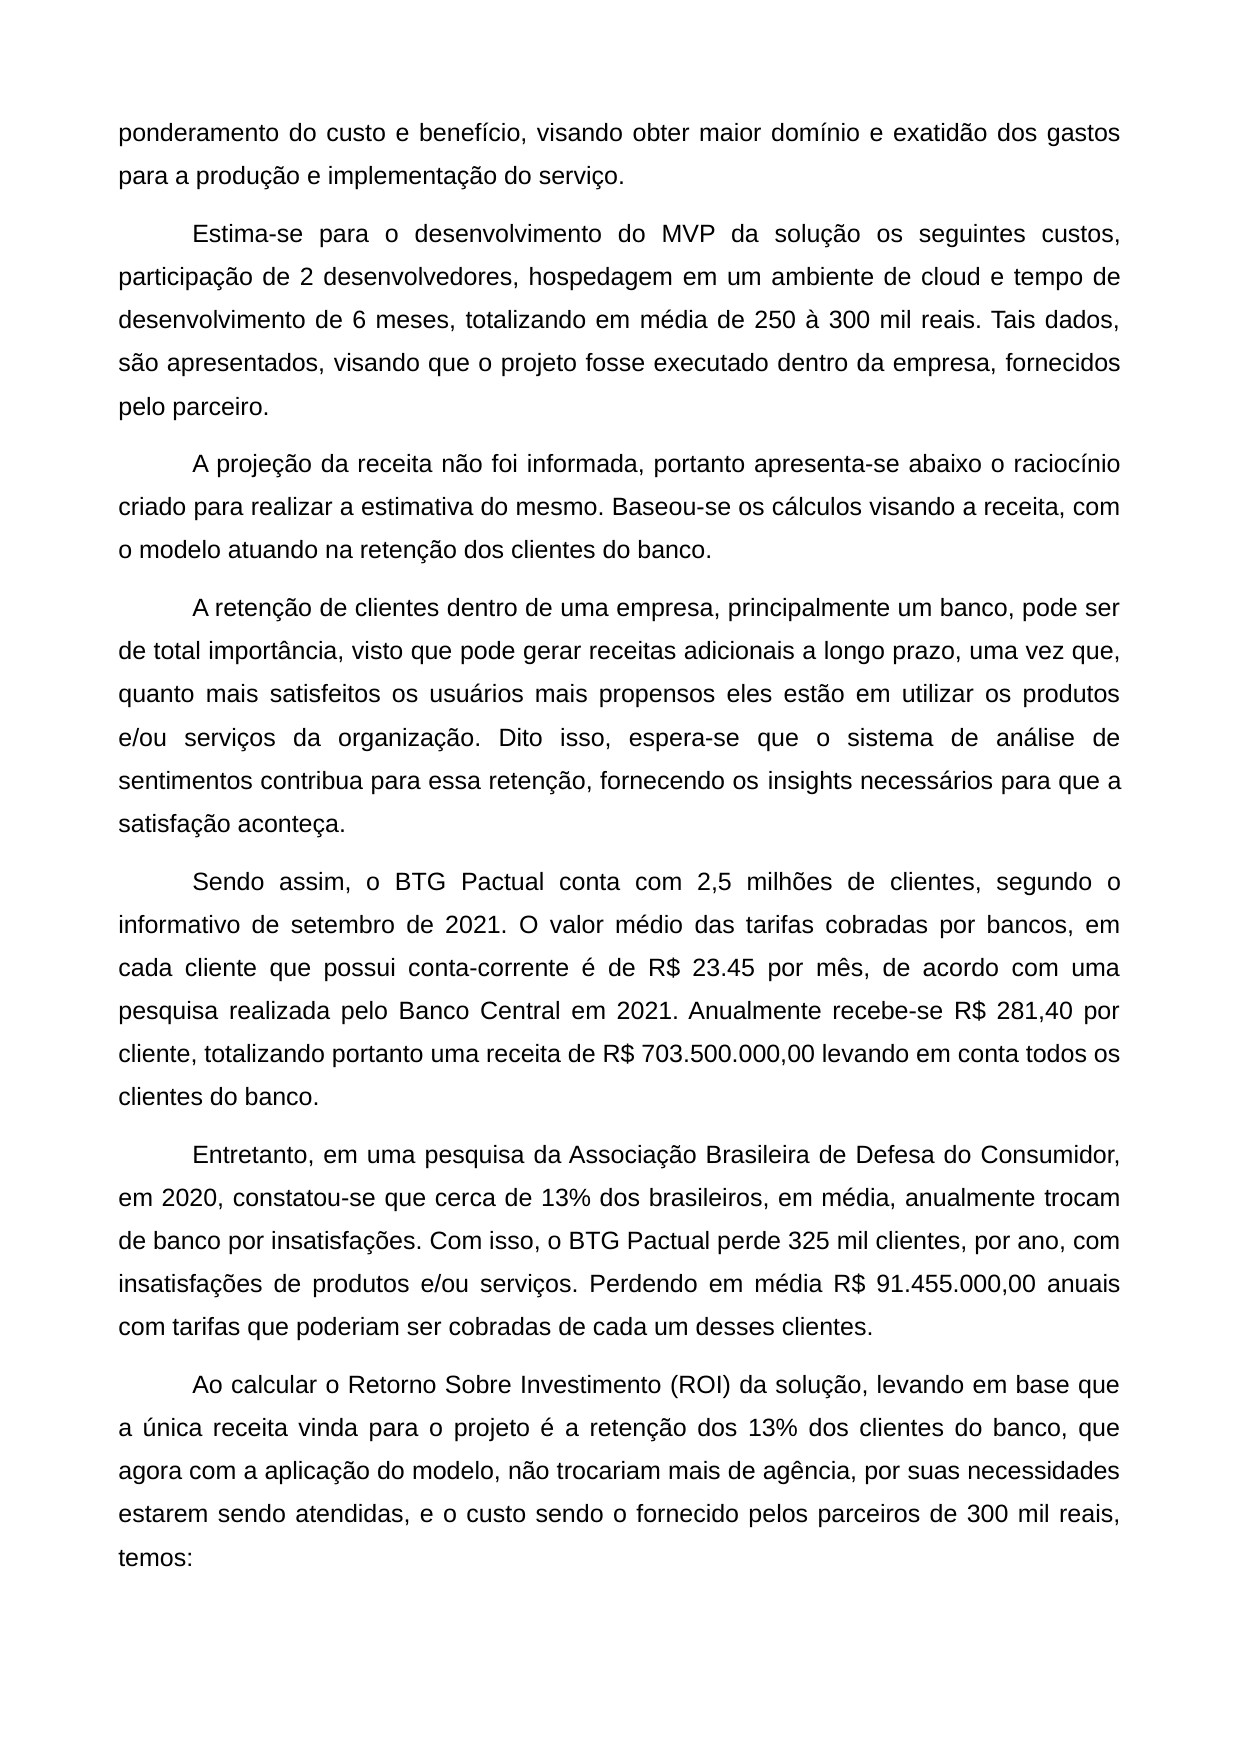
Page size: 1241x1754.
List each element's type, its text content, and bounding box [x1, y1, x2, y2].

text Ao calcular o Retorno Sobre Investimento (ROI) da solução, levando em base que a única receita vinda para o projeto é a retenção dos 13% dos clientes do banco, que agora com a aplicação do modelo, não trocariam mais de agência, por suas necessidades estarem sendo atendidas, e o custo sendo o fornecido pelos parceiros de 300 mil reais, temos: [118, 1370, 1122, 1571]
text A retenção de clientes dentro de uma empresa, principalmente um banco, pode ser de total importância, visto que pode gerar receitas adicionais a longo prazo, uma vez que, quanto mais satisfeitos os usuários mais propensos eles estão em utilizar os produtos e/ou serviços da organização. Dito isso, espera-se que o sistema de análise de sentimentos contribua para essa retenção, fornecendo os insights necessários para que a satisfação aconteça. [118, 593, 1122, 837]
text Entretanto, em uma pesquisa da Associação Brasileira de Defesa do Consumidor, em 2020, constatou-se que cerca de 13% dos brasileiros, em média, anualmente trocam de banco por insatisfações. Com isso, o BTG Pactual perde 325 mil clientes, por ano, com insatisfações de produtos e/ou serviços. Perdendo em média R$ 91.455.000,00 anuais com tarifas que poderiam ser cobradas de cada um desses clientes. [118, 1140, 1122, 1341]
text Sendo assim, o BTG Pactual conta com 2,5 milhões de clientes, segundo o informativo de setembro de 2021. O valor médio das tarifas cobradas por bancos, em cada cliente que possui conta-corrente é de R$ 23.45 por mês, de acordo com uma pesquisa realizada pelo Banco Central em 2021. Anualmente recebe-se R$ 281,40 por cliente, totalizando portanto uma receita de R$ 703.500.000,00 levando em conta todos os clientes do banco. [118, 866, 1122, 1111]
text Estima-se para o desenvolvimento do MVP da solução os seguintes custos, participação de 2 desenvolvedores, hospedagem em um ambiente de cloud e tempo de desenvolvimento de 6 meses, totalizando em média de 250 à 300 mil reais. Tais dados, são apresentados, visando que o projeto fosse executado dentro da empresa, fornecidos pelo parceiro. [118, 219, 1122, 420]
text ponderamento do custo e benefício, visando obter maior domínio e exatidão dos gastos para a produção e implementação do serviço. [118, 118, 1122, 190]
text A projeção da receita não foi informada, portanto apresenta-se abaixo o raciocínio criado para realizar a estimativa do mesmo. Baseou-se os cálculos visando a receita, com o modelo atuando na retenção dos clientes do banco. [118, 449, 1122, 564]
